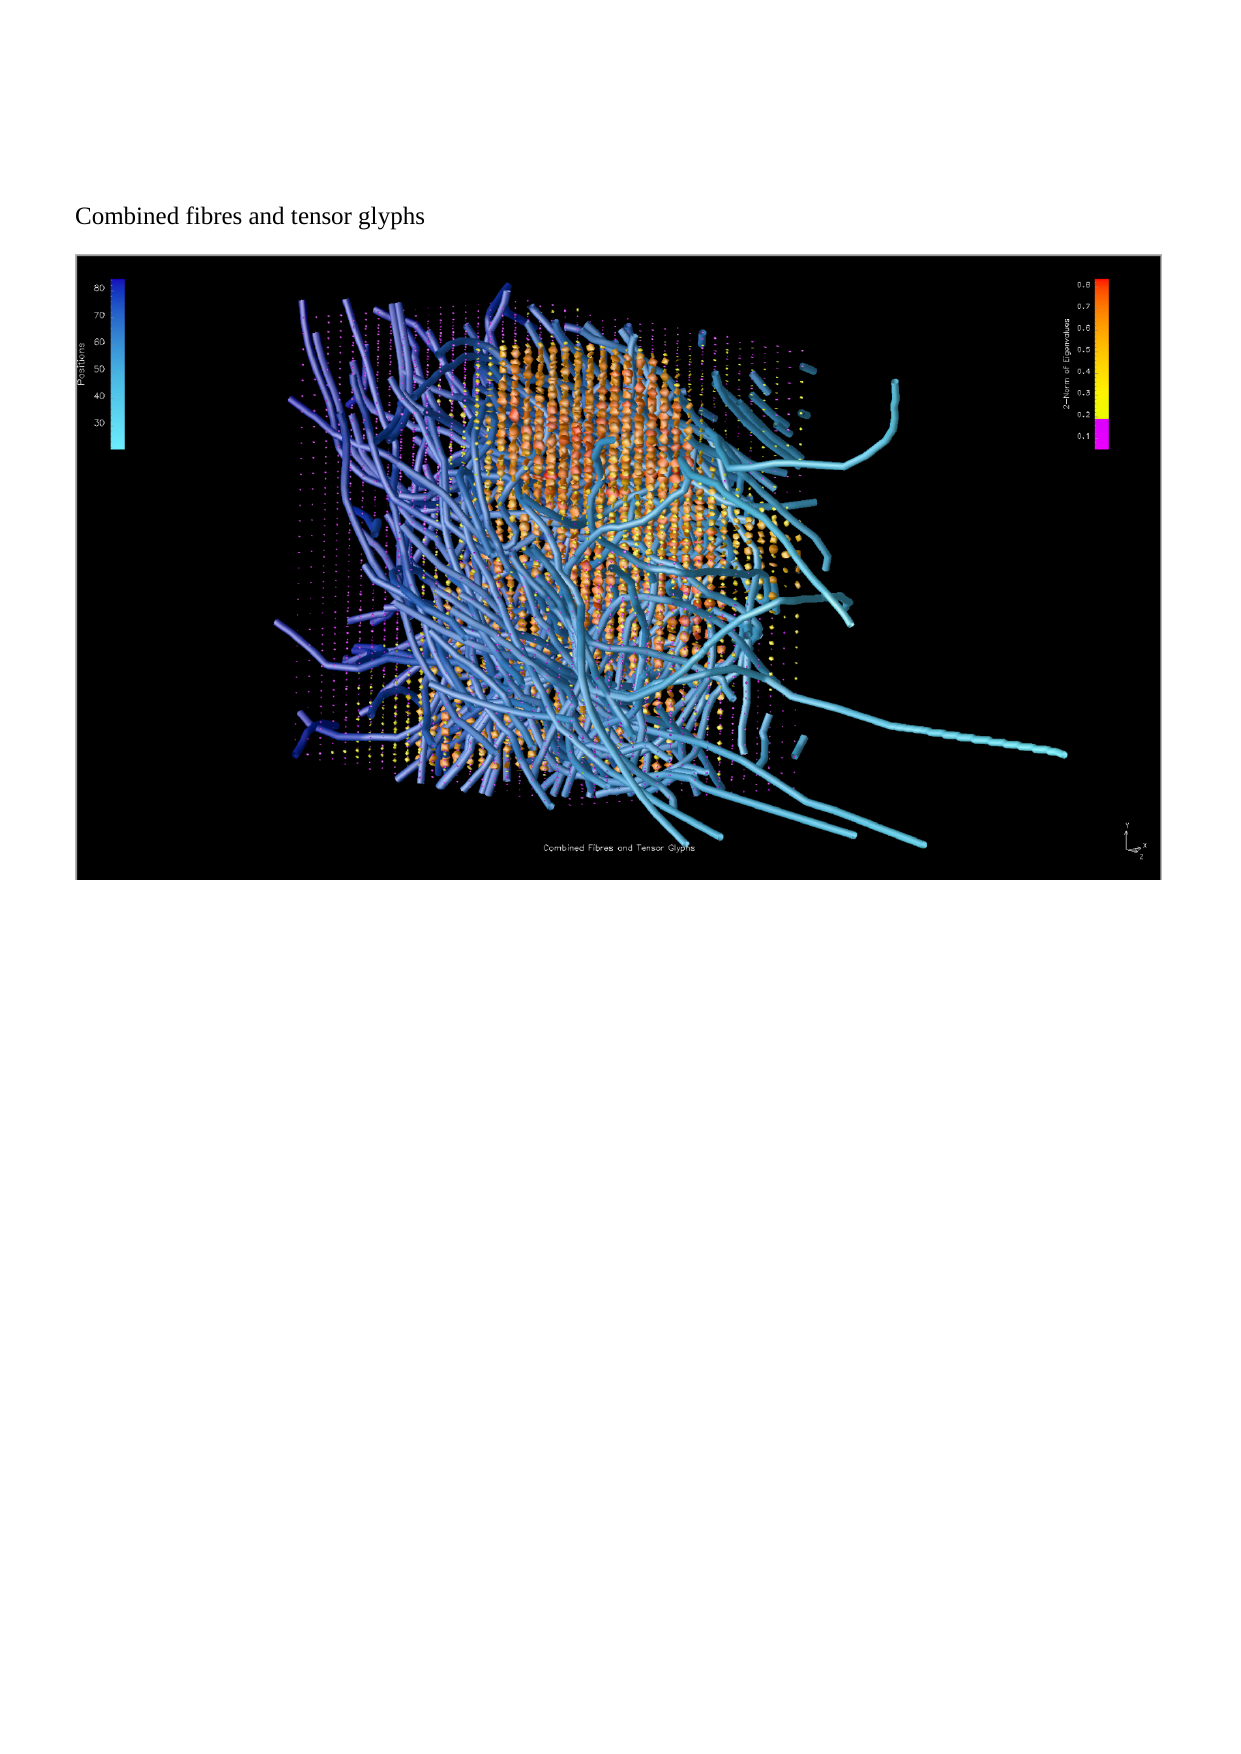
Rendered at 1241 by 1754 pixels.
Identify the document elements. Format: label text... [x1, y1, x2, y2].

picture [75, 254, 1162, 880]
text Combined fibres and tensor glyphs [75, 201, 1165, 229]
